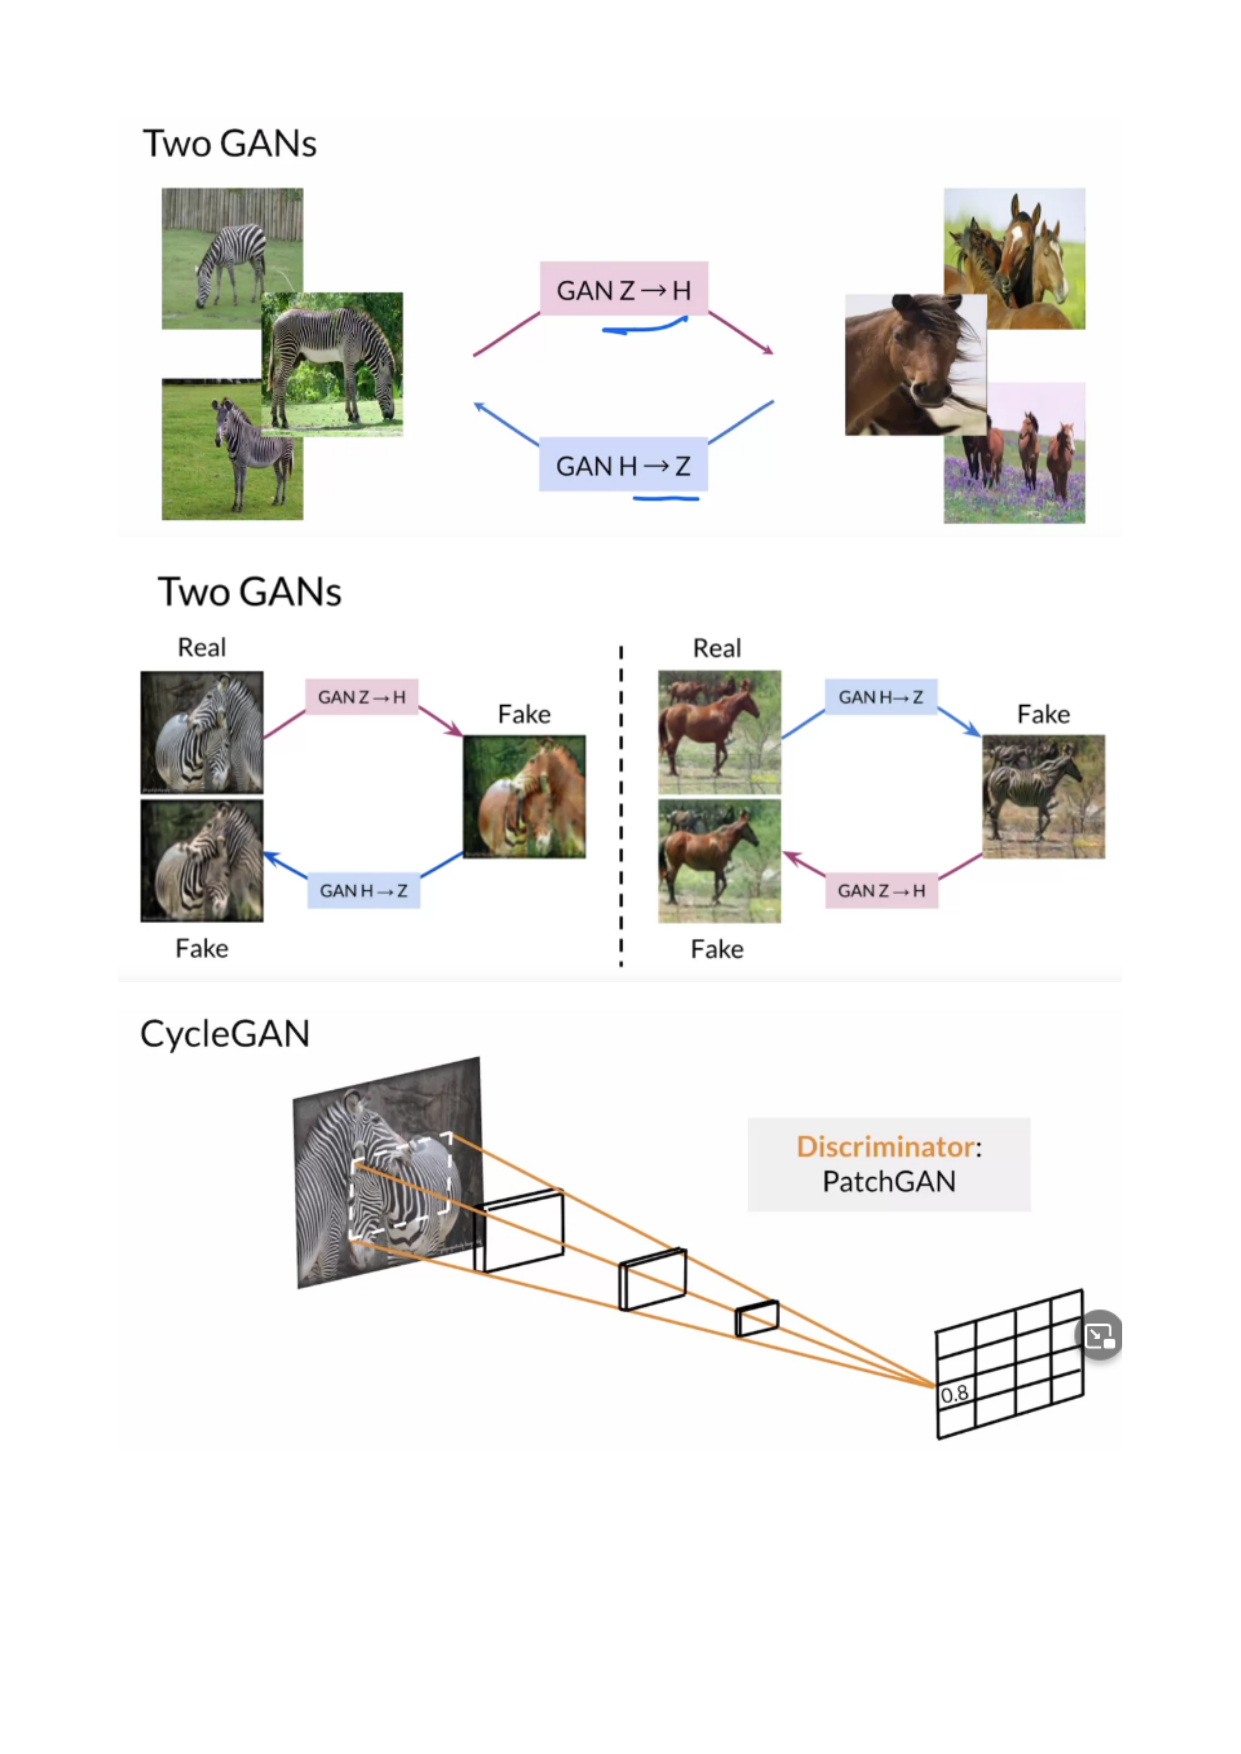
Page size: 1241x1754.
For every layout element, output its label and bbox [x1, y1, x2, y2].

picture [118, 565, 1123, 982]
picture [118, 118, 1123, 537]
picture [118, 1010, 1123, 1450]
